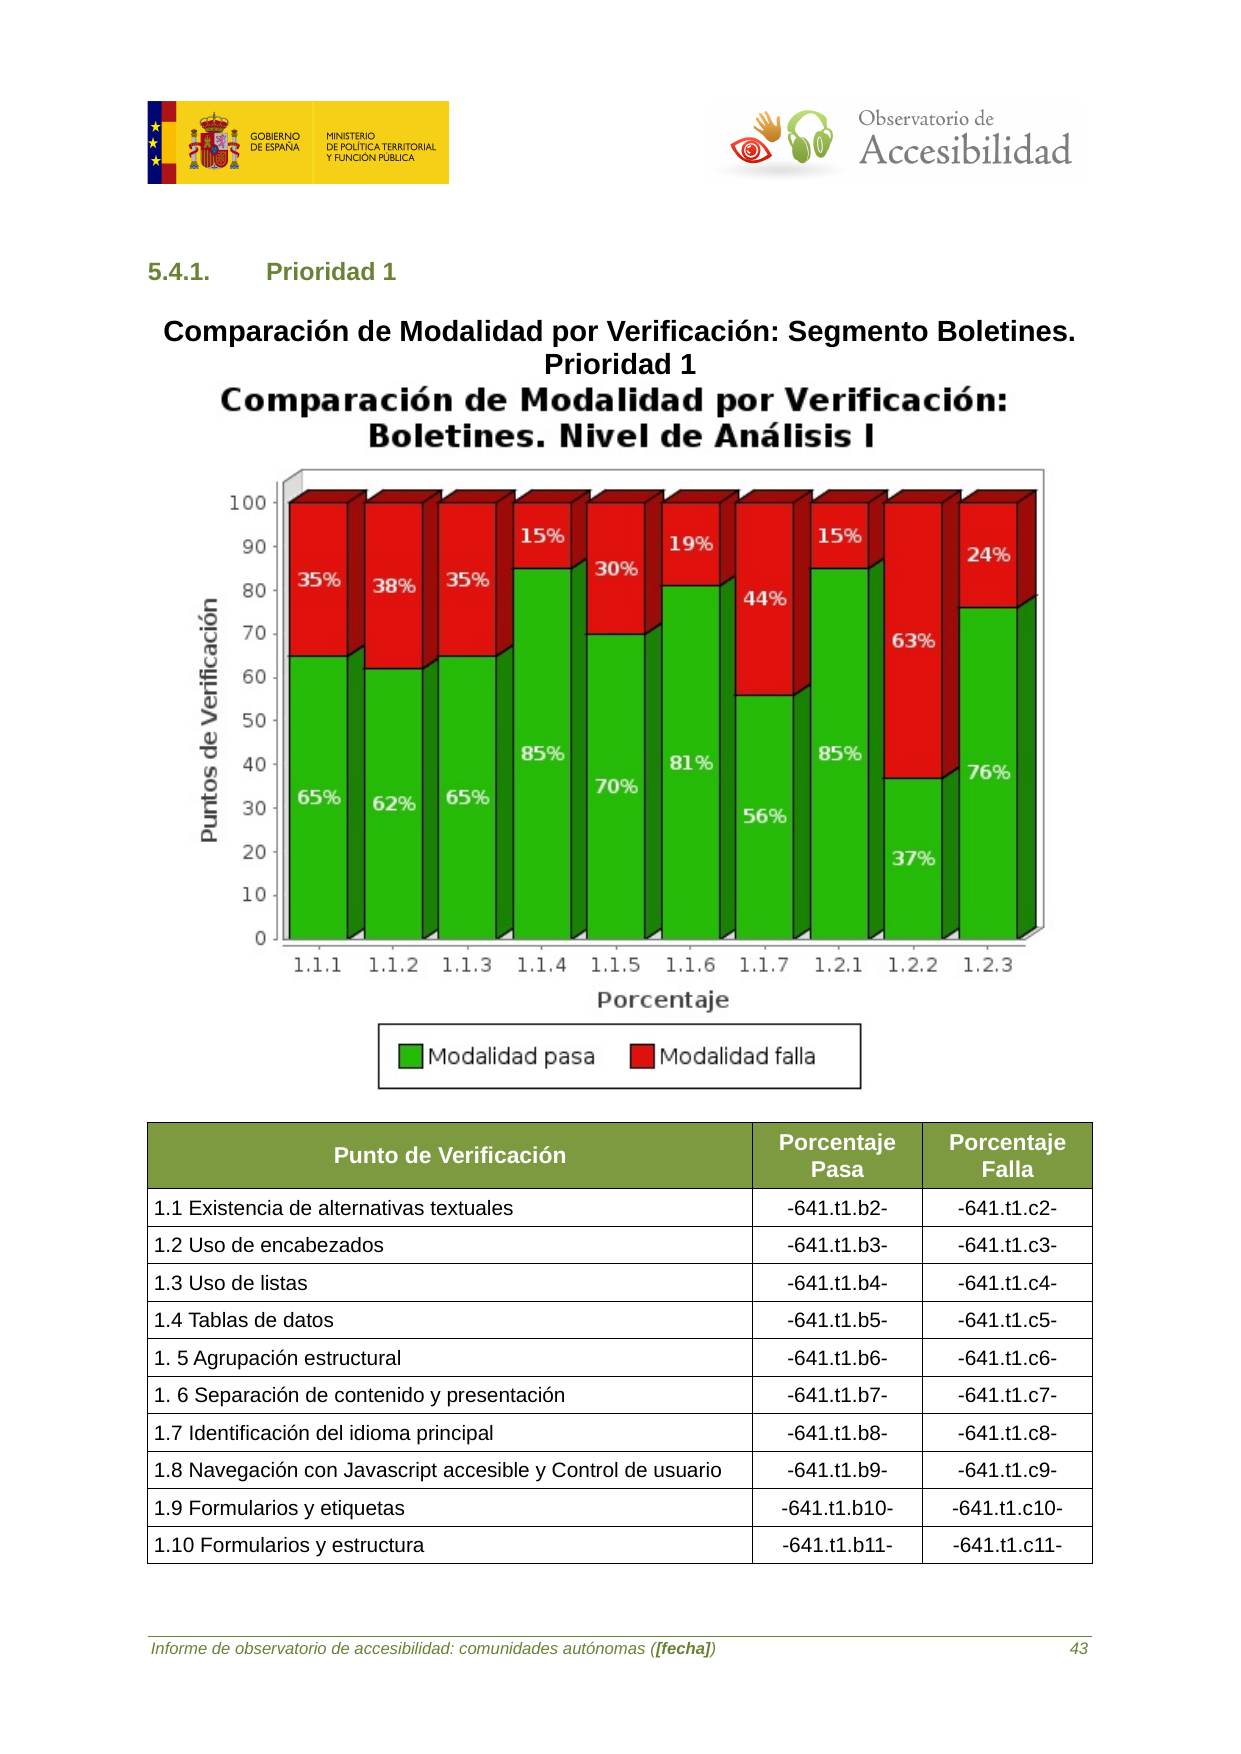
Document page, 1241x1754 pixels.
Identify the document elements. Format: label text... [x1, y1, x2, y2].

table_cell 1.10 Formularios y estructura [148, 1527, 752, 1563]
table_cell -641.t1.b9- [753, 1452, 922, 1488]
picture [147, 101, 450, 184]
table_cell -641.t1.c2- [923, 1189, 1092, 1226]
table_cell -641.t1.b11- [753, 1527, 922, 1563]
table_cell 1.3 Uso de listas [148, 1264, 752, 1301]
table_cell 1. 6 Separación de contenido y presentación [148, 1377, 752, 1413]
table_cell -641.t1.b8- [753, 1414, 922, 1451]
table_cell -641.t1.c9- [923, 1452, 1092, 1488]
table_cell -641.t1.b5- [753, 1302, 922, 1338]
table_cell -641.t1.c10- [923, 1489, 1092, 1526]
table_cell -641.t1.c4- [923, 1264, 1092, 1301]
table_cell -641.t1.b7- [753, 1377, 922, 1413]
table_cell 1.4 Tablas de datos [148, 1302, 752, 1338]
table_cell -641.t1.b6- [753, 1339, 922, 1376]
picture [710, 101, 1086, 184]
table_header Punto de Verificación [148, 1123, 752, 1188]
table_cell 1. 5 Agrupación estructural [148, 1339, 752, 1376]
table_cell -641.t1.c7- [923, 1377, 1092, 1413]
picture [178, 380, 1062, 1091]
table_cell -641.t1.c5- [923, 1302, 1092, 1338]
table_cell -641.t1.c3- [923, 1227, 1092, 1263]
text Comparación de Modalidad por Verificación: Segmento Boletines. Prioridad 1 [148, 314, 1092, 381]
table_cell -641.t1.c6- [923, 1339, 1092, 1376]
table_cell -641.t1.b10- [753, 1489, 922, 1526]
table_cell -641.t1.b3- [753, 1227, 922, 1263]
table_header Porcentaje Pasa [753, 1123, 922, 1188]
table_cell 1.9 Formularios y etiquetas [148, 1489, 752, 1526]
table_cell 1.7 Identificación del idioma principal [148, 1414, 752, 1451]
table_cell -641.t1.c8- [923, 1414, 1092, 1451]
table_cell -641.t1.c11- [923, 1527, 1092, 1563]
table_header Porcentaje Falla [923, 1123, 1092, 1188]
table_cell -641.t1.b2- [753, 1189, 922, 1226]
table_cell -641.t1.b4- [753, 1264, 922, 1301]
subtitle Prioridad 1 [148, 257, 1092, 286]
table_cell 1.2 Uso de encabezados [148, 1227, 752, 1263]
table_cell 1.1 Existencia de alternativas textuales [148, 1189, 752, 1226]
table_cell 1.8 Navegación con Javascript accesible y Control de usuario [148, 1452, 752, 1488]
